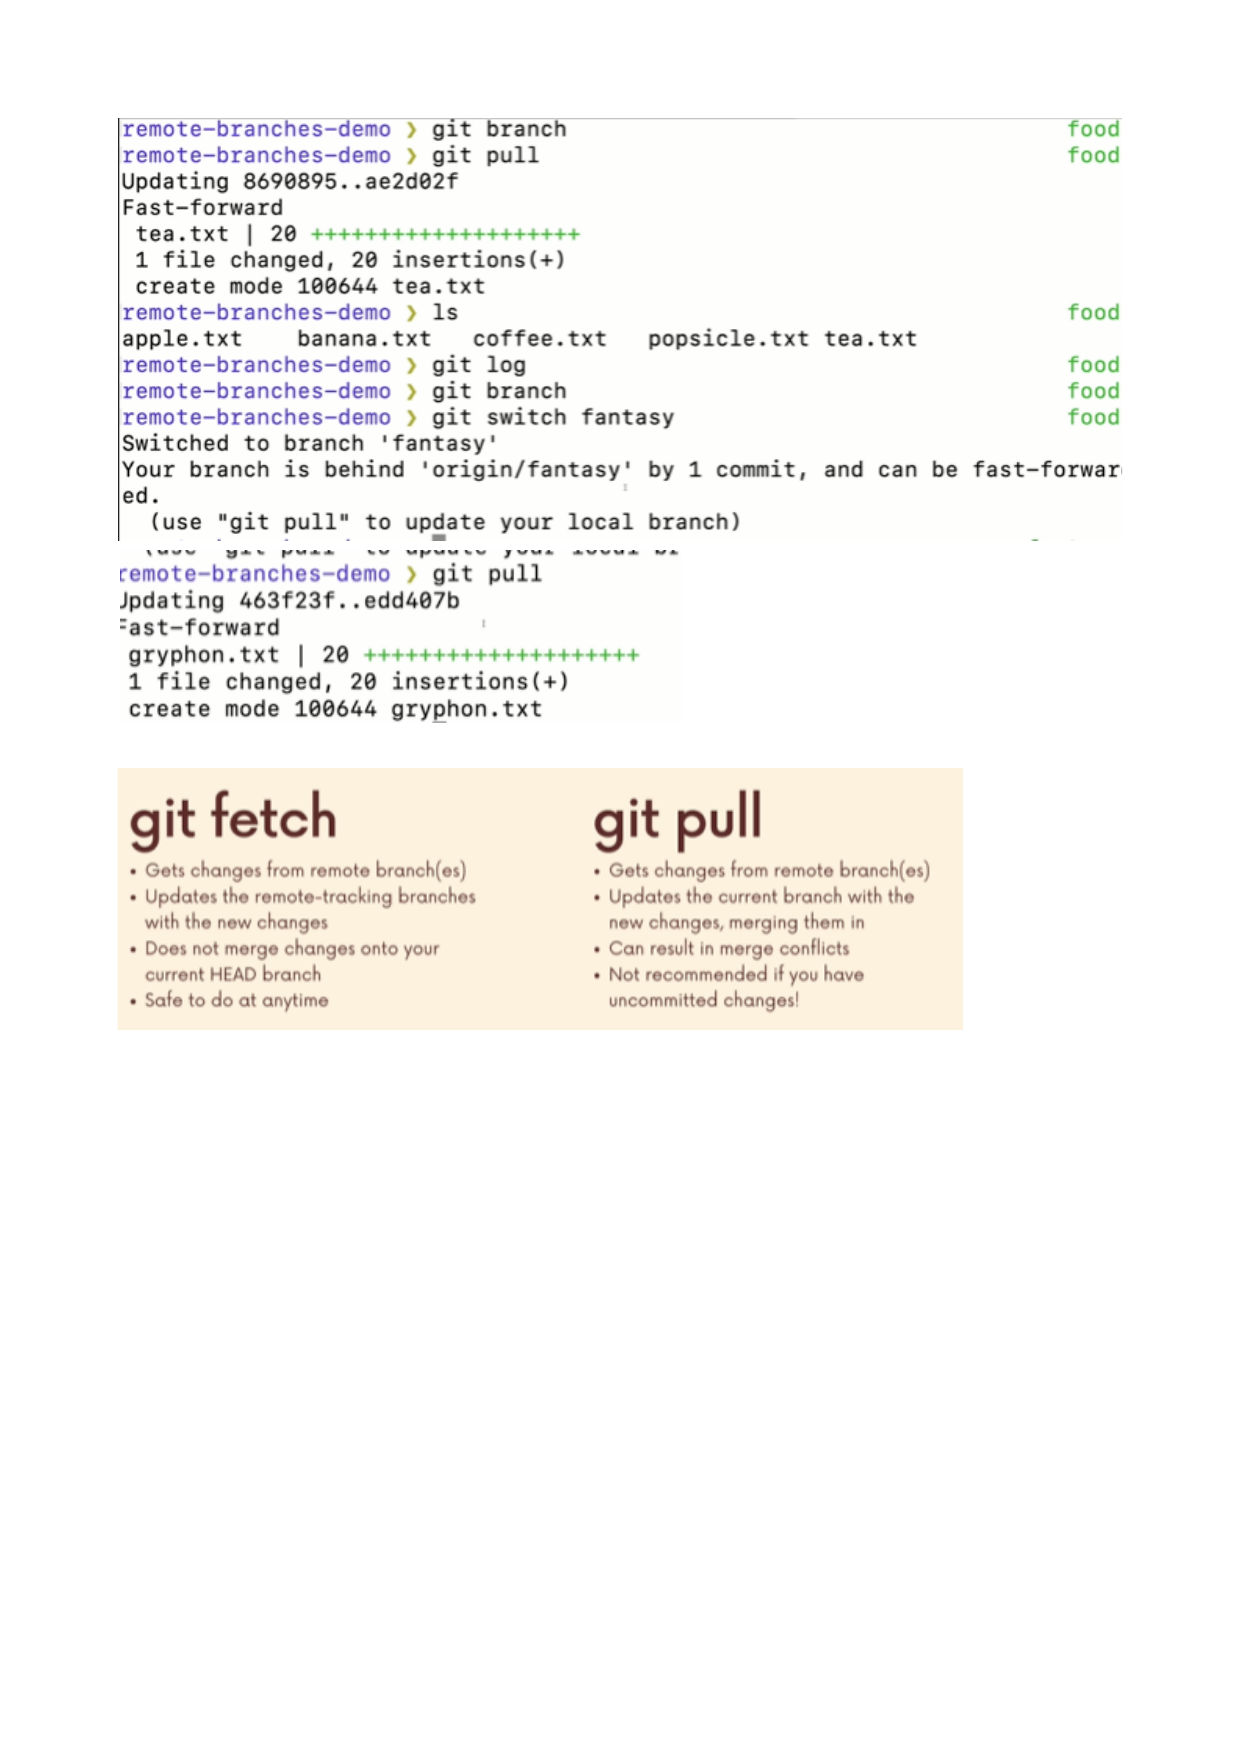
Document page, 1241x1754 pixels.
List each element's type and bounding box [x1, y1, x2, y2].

picture [117, 768, 964, 1030]
picture [120, 550, 683, 723]
picture [118, 118, 1123, 541]
